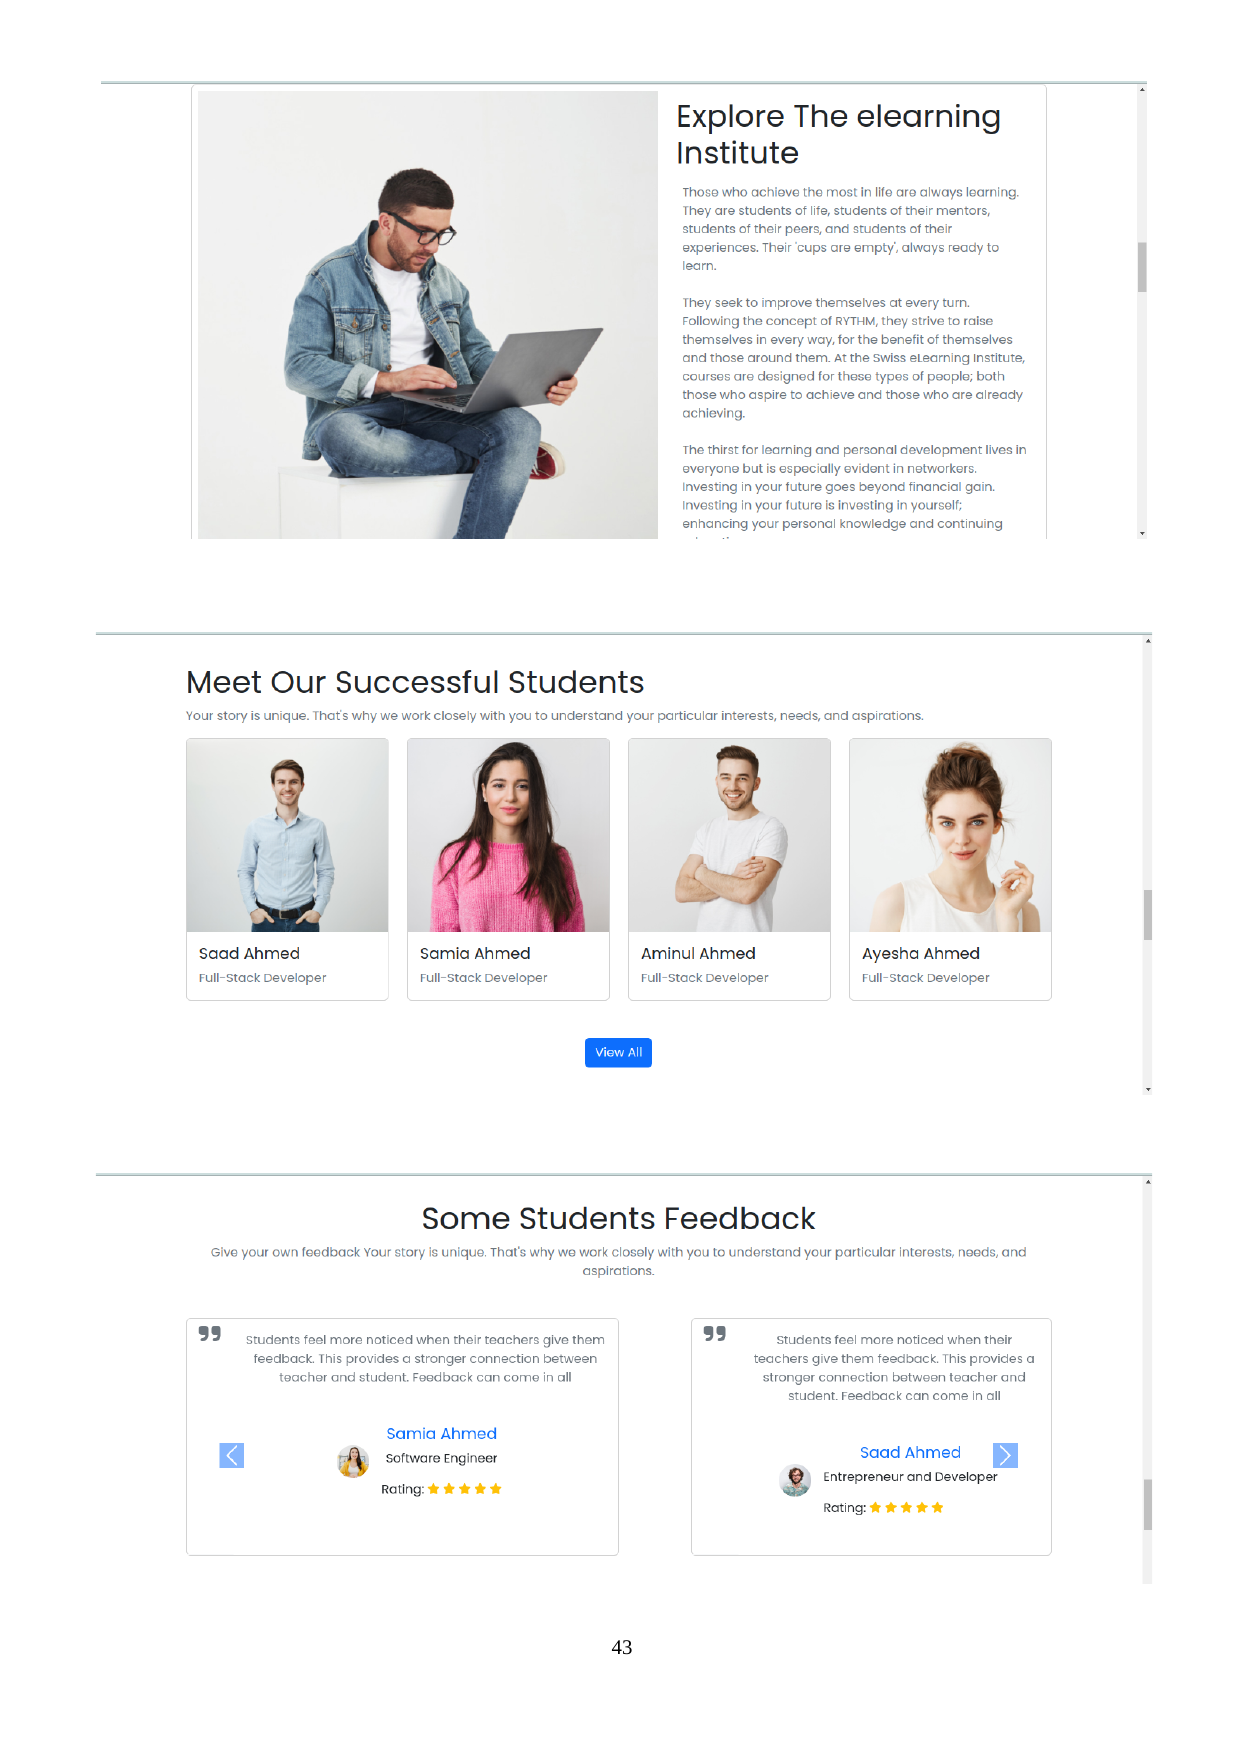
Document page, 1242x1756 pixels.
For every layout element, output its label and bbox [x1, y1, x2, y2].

picture [95, 1173, 1153, 1584]
picture [95, 632, 1153, 1095]
picture [101, 81, 1147, 539]
